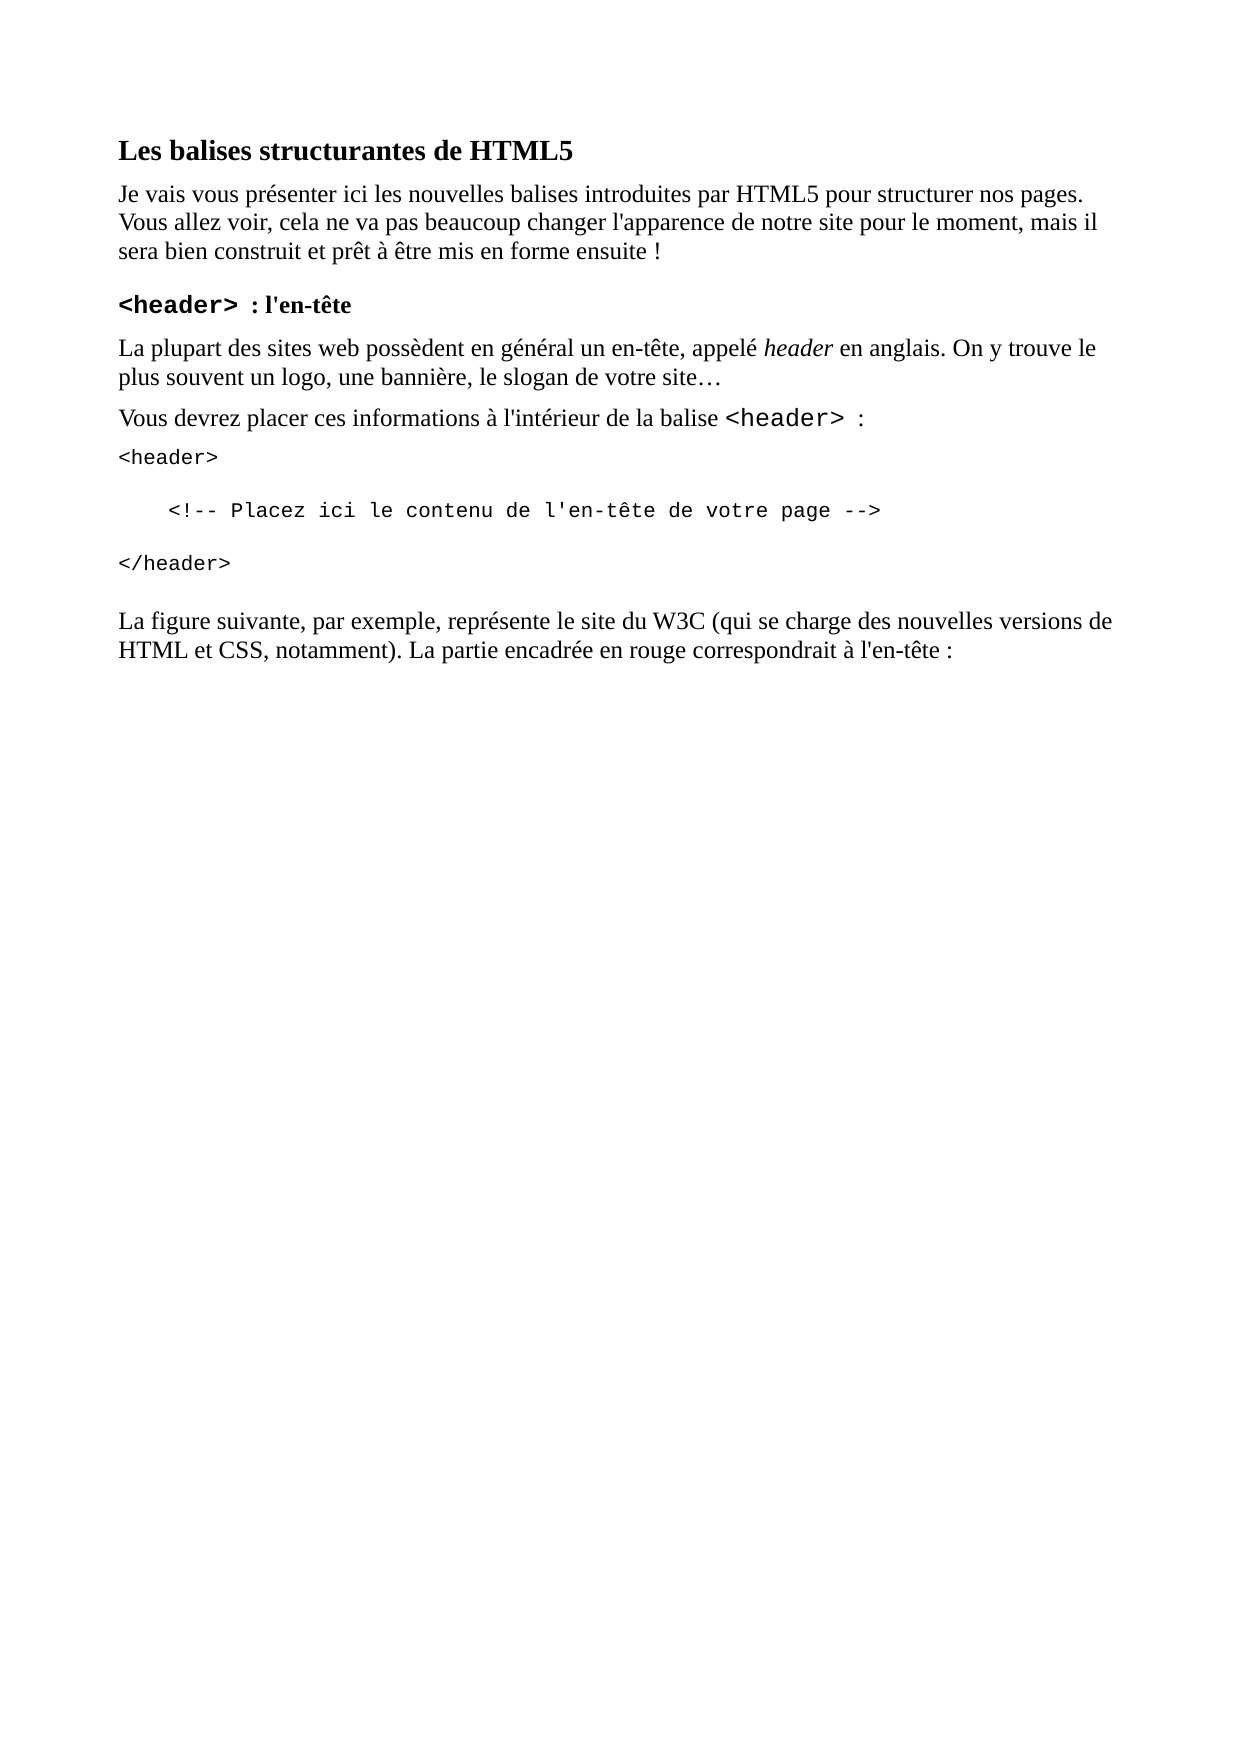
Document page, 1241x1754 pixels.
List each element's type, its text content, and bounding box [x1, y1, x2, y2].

text La plupart des sites web possèdent en général un en-tête, appelé header en anglais. On y trouve le plus souvent un logo, une bannière, le slogan de votre site… [118, 333, 1122, 391]
text </header> [118, 553, 1122, 577]
subtitle <header> : l'en-tête [118, 290, 1122, 321]
text <!-- Placez ici le contenu de l'en-tête de votre page --> [118, 500, 1122, 523]
subtitle Les balises structurantes de HTML5 [118, 133, 1122, 166]
text <header> [118, 447, 1122, 470]
text Je vais vous présenter ici les nouvelles balises introduites par HTML5 pour structurer nos pages. Vous allez voir, cela ne va pas beaucoup changer l'apparence de notre site pour le moment, mais il sera bien construit et prêt à être mis en forme ensuite ! [118, 179, 1122, 265]
text Vous devrez placer ces informations à l'intérieur de la balise <header> : [118, 403, 1122, 434]
text La figure suivante, par exemple, représente le site du W3C (qui se charge des nouvelles versions de HTML et CSS, notamment). La partie encadrée en rouge correspondrait à l'en-tête : [118, 606, 1122, 663]
